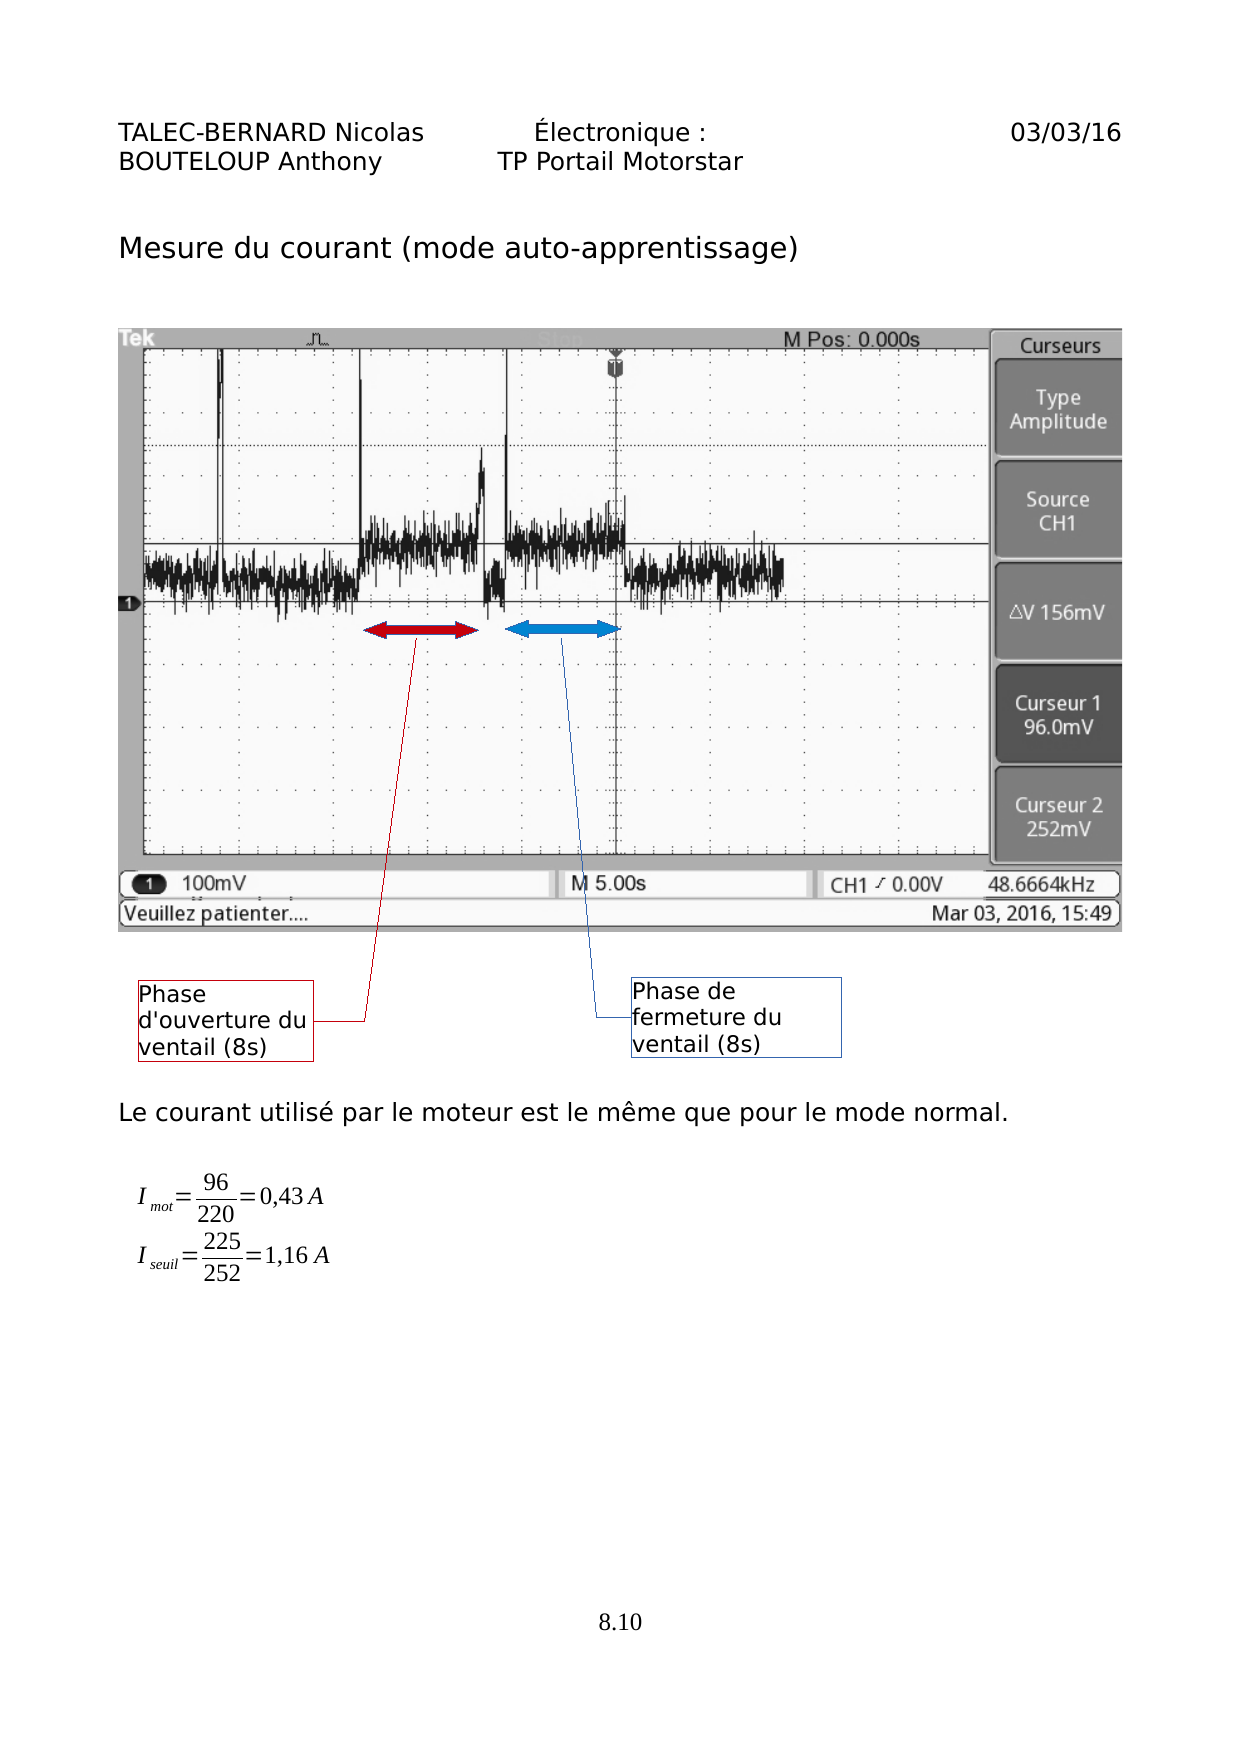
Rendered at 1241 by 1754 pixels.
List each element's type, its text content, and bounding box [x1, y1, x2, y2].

text Le courant utilisé par le moteur est le même que pour le mode normal. [118, 1098, 1122, 1127]
picture [118, 328, 1123, 932]
subtitle Mesure du courant (mode auto-apprentissage) [118, 231, 1122, 265]
